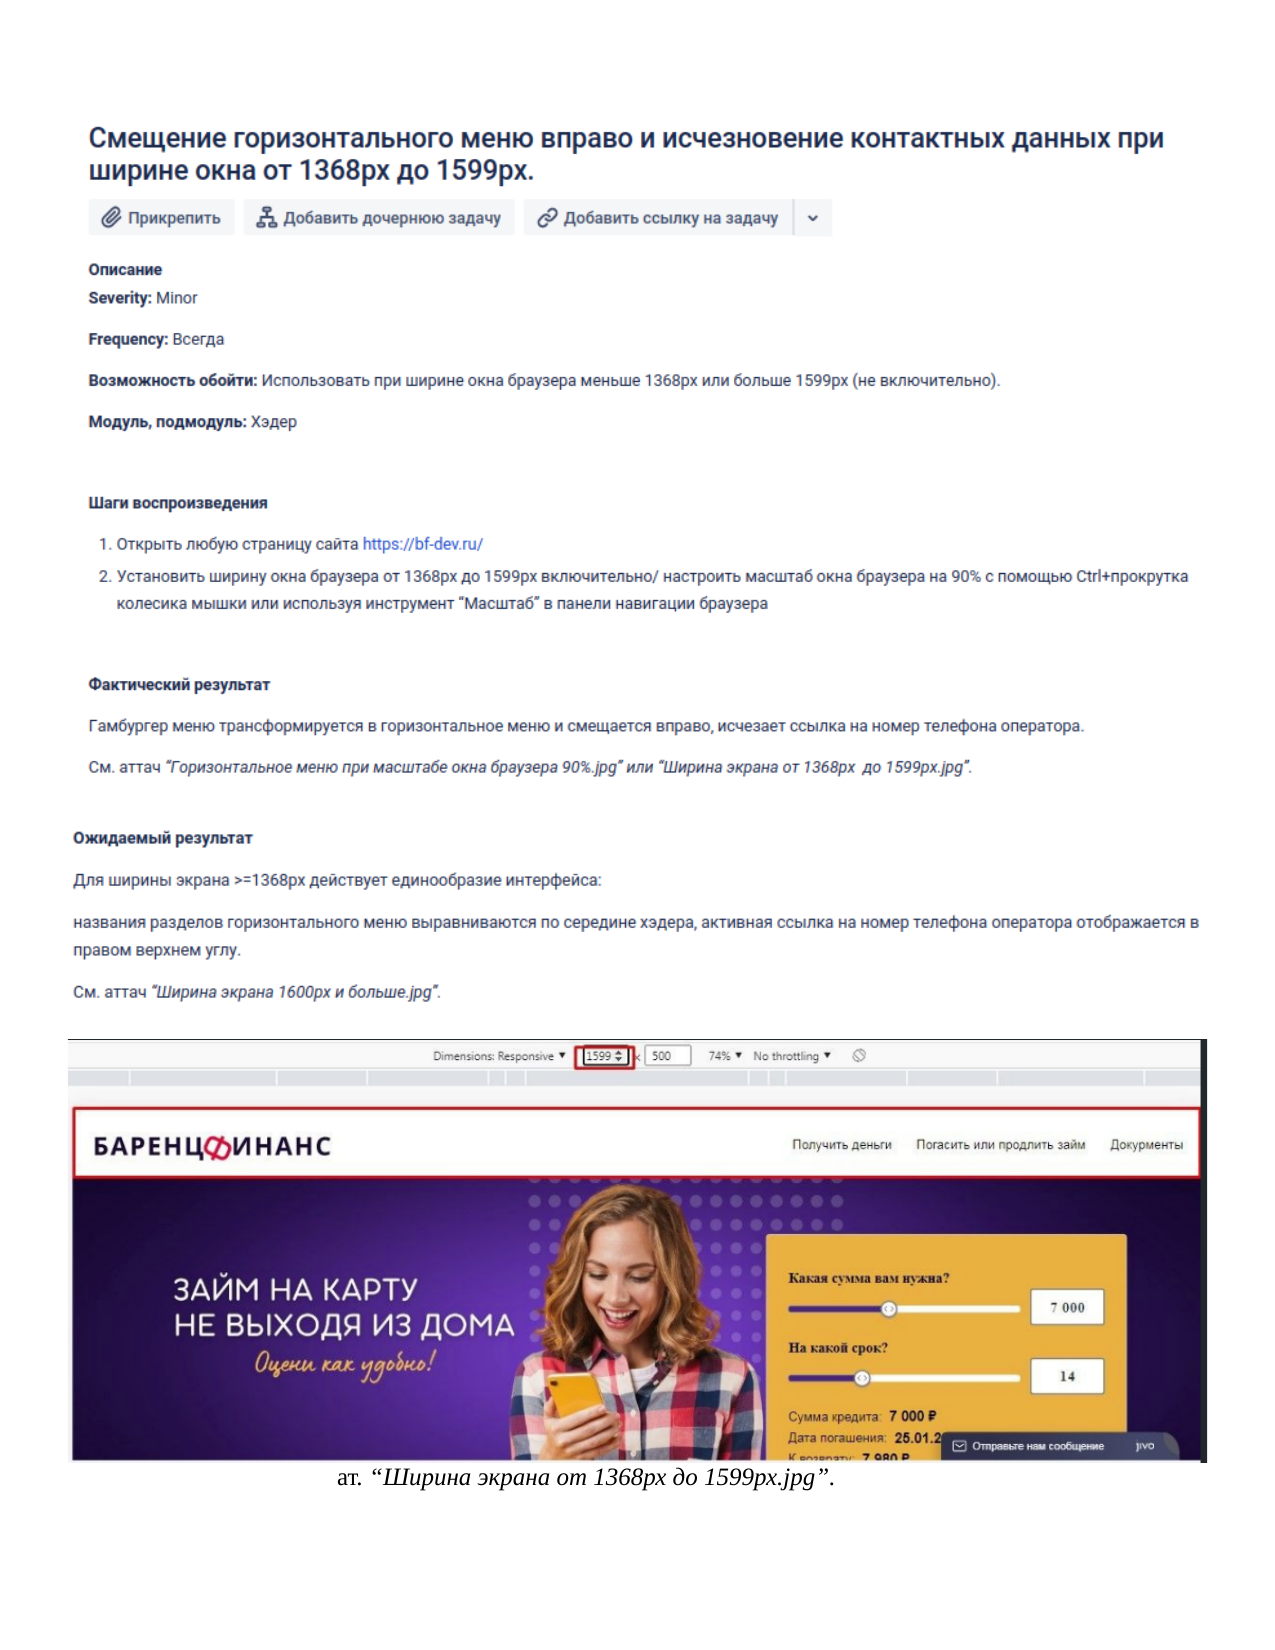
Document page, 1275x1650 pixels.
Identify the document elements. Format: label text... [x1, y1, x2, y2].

text ат. “Ширина экрана от 1368рх до 1599рх.jpg”. [18, 1039, 1157, 1491]
picture [67, 1039, 1208, 1463]
picture [67, 118, 1208, 796]
picture [67, 824, 1208, 1011]
